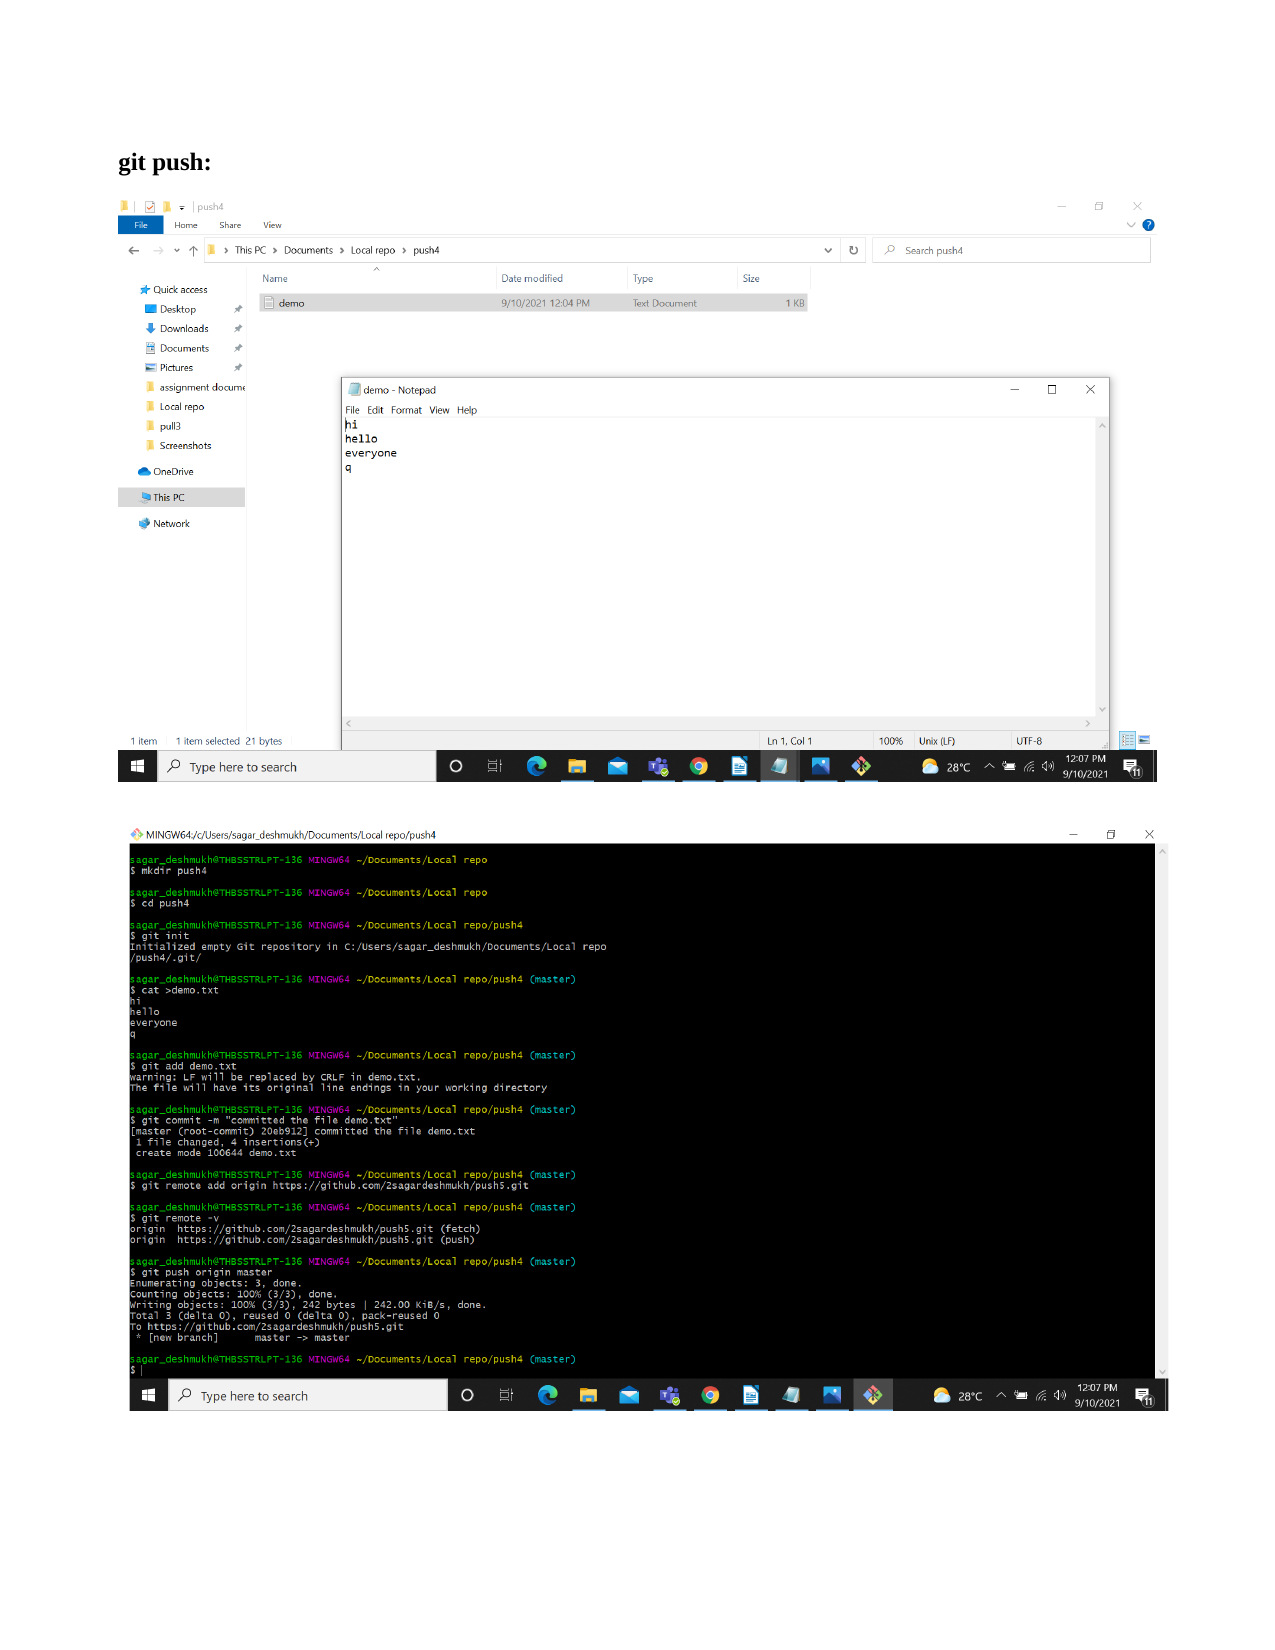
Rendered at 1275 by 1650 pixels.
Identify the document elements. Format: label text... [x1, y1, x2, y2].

text git push: [118, 147, 1157, 176]
picture [129, 826, 1169, 1411]
picture [118, 197, 1157, 782]
